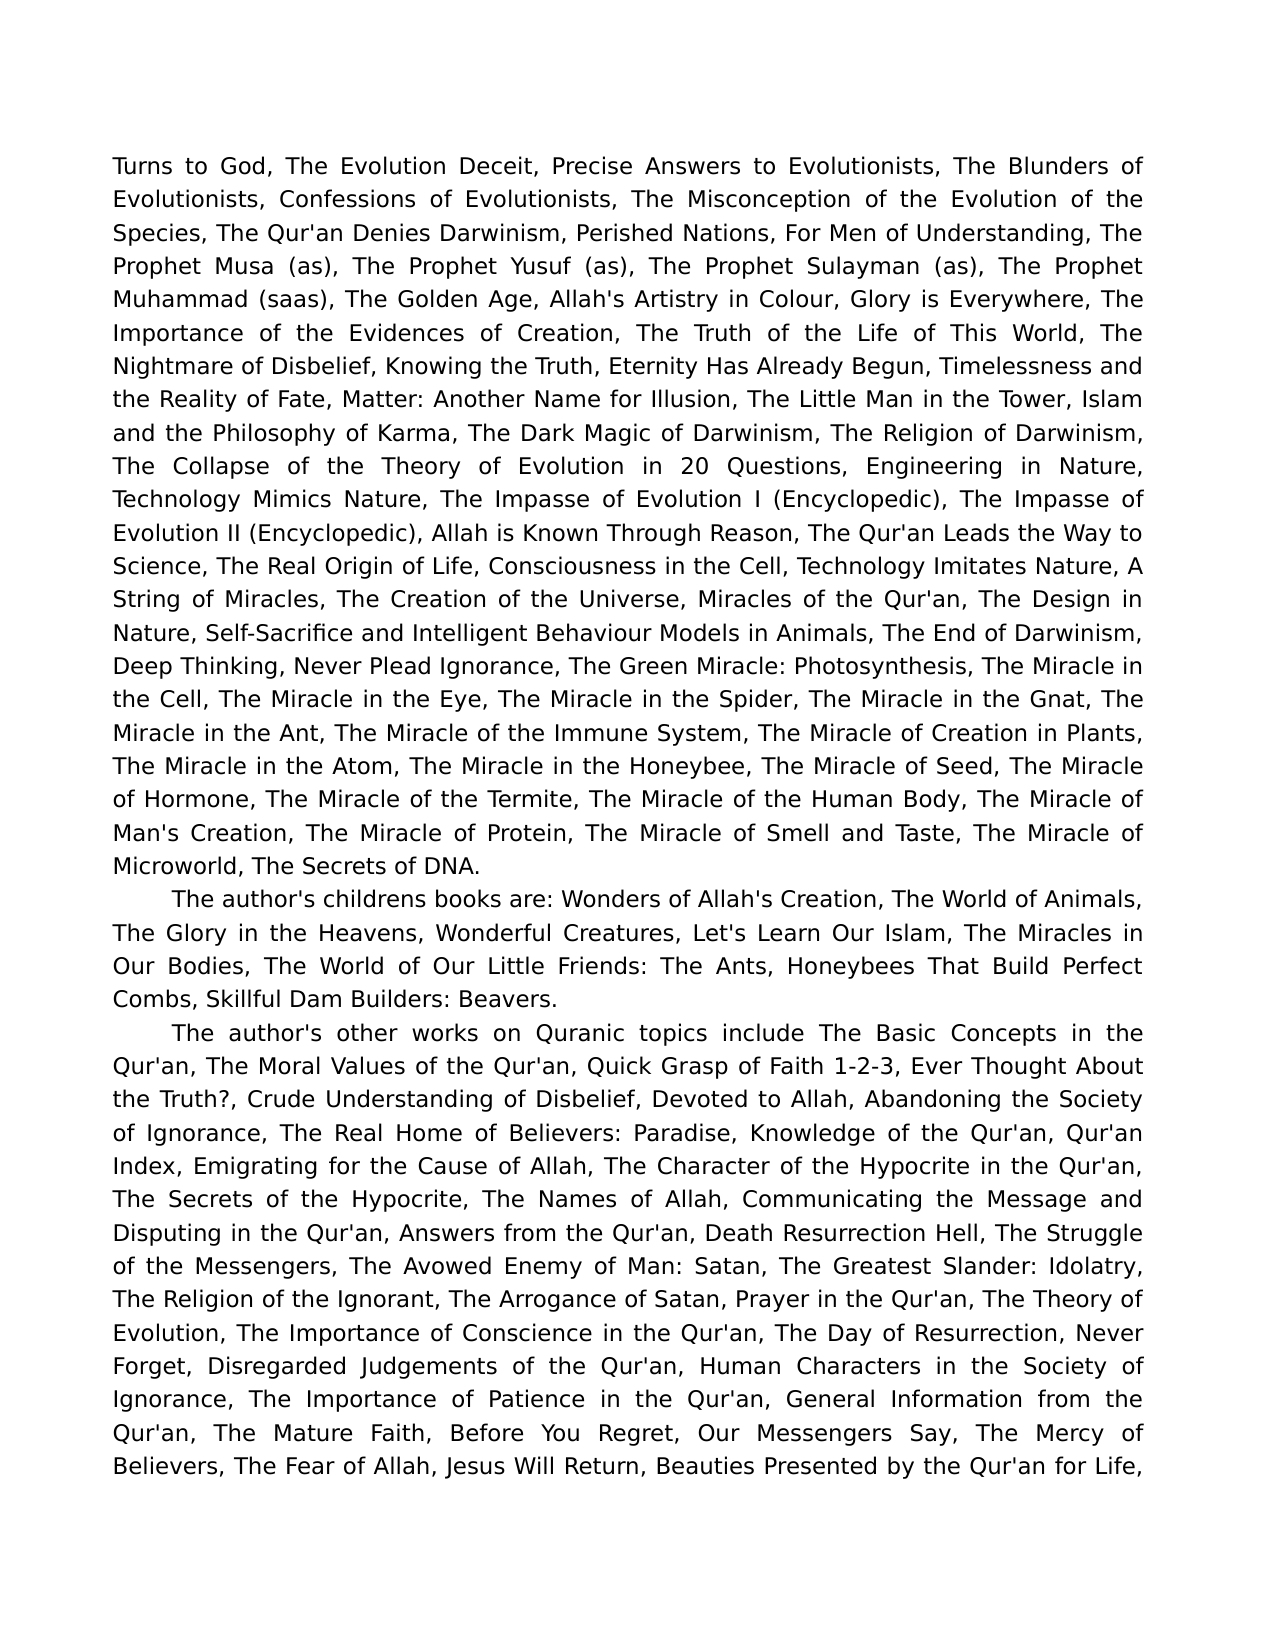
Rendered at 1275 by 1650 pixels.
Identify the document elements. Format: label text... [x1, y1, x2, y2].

text Turns to God, The Evolution Deceit, Precise Answers to Evolutionists, The Blunders of Evolutionists, Confessions of Evolutionists, The Misconception of the Evolution of the Species, The Qur'an Denies Darwinism, Perished Nations, For Men of Understanding, The Prophet Musa (as), The Prophet Yusuf (as), The Prophet Sulayman (as), The Prophet Muhammad (saas), The Golden Age, Allah's Artistry in Colour, Glory is Everywhere, The Importance of the Evidences of Creation, The Truth of the Life of This World, The Nightmare of Disbelief, Knowing the Truth, Eternity Has Already Begun, Timelessness and the Reality of Fate, Matter: Another Name for Illusion, The Little Man in the Tower, Islam and the Philosophy of Karma, The Dark Magic of Darwinism, The Religion of Darwinism, The Collapse of the Theory of Evolution in 20 Questions, Engineering in Nature, Technology Mimics Nature, The Impasse of Evolution I (Encyclopedic), The Impasse of Evolution II (Encyclopedic), Allah is Known Through Reason, The Qur'an Leads the Way to Science, The Real Origin of Life, Consciousness in the Cell, Technology Imitates Nature, A String of Miracles, The Creation of the Universe, Miracles of the Qur'an, The Design in Nature, Self-Sacrifice and Intelligent Behaviour Models in Animals, The End of Darwinism, Deep Thinking, Never Plead Ignorance, The Green Miracle: Photosynthesis, The Miracle in the Cell, The Miracle in the Eye, The Miracle in the Spider, The Miracle in the Gnat, The Miracle in the Ant, The Miracle of the Immune System, The Miracle of Creation in Plants, The Miracle in the Atom, The Miracle in the Honeybee, The Miracle of Seed, The Miracle of Hormone, The Miracle of the Termite, The Miracle of the Human Body, The Miracle of Man's Creation, The Miracle of Protein, The Miracle of Smell and Taste, The Miracle of Microworld, The Secrets of DNA. [112, 148, 1145, 881]
text The author's childrens books are: Wonders of Allah's Creation, The World of Animals, The Glory in the Heavens, Wonderful Creatures, Let's Learn Our Islam, The Miracles in Our Bodies, The World of Our Little Friends: The Ants, Honeybees That Build Perfect Combs, Skillful Dam Builders: Beavers. [112, 881, 1145, 1014]
text The author's other works on Quranic topics include The Basic Concepts in the Qur'an, The Moral Values of the Qur'an, Quick Grasp of Faith 1-2-3, Ever Thought About the Truth?, Crude Understanding of Disbelief, Devoted to Allah, Abandoning the Society of Ignorance, The Real Home of Believers: Paradise, Knowledge of the Qur'an, Qur'an Index, Emigrating for the Cause of Allah, The Character of the Hypocrite in the Qur'an, The Secrets of the Hypocrite, The Names of Allah, Communicating the Message and Disputing in the Qur'an, Answers from the Qur'an, Death Resurrection Hell, The Struggle of the Messengers, The Avowed Enemy of Man: Satan, The Greatest Slander: Idolatry, The Religion of the Ignorant, The Arrogance of Satan, Prayer in the Qur'an, The Theory of Evolution, The Importance of Conscience in the Qur'an, The Day of Resurrection, Never Forget, Disregarded Judgements of the Qur'an, Human Characters in the Society of Ignorance, The Importance of Patience in the Qur'an, General Information from the Qur'an, The Mature Faith, Before You Regret, Our Messengers Say, The Mercy of Believers, The Fear of Allah, Jesus Will Return, Beauties Presented by the Qur'an for Life, [112, 1014, 1145, 1481]
